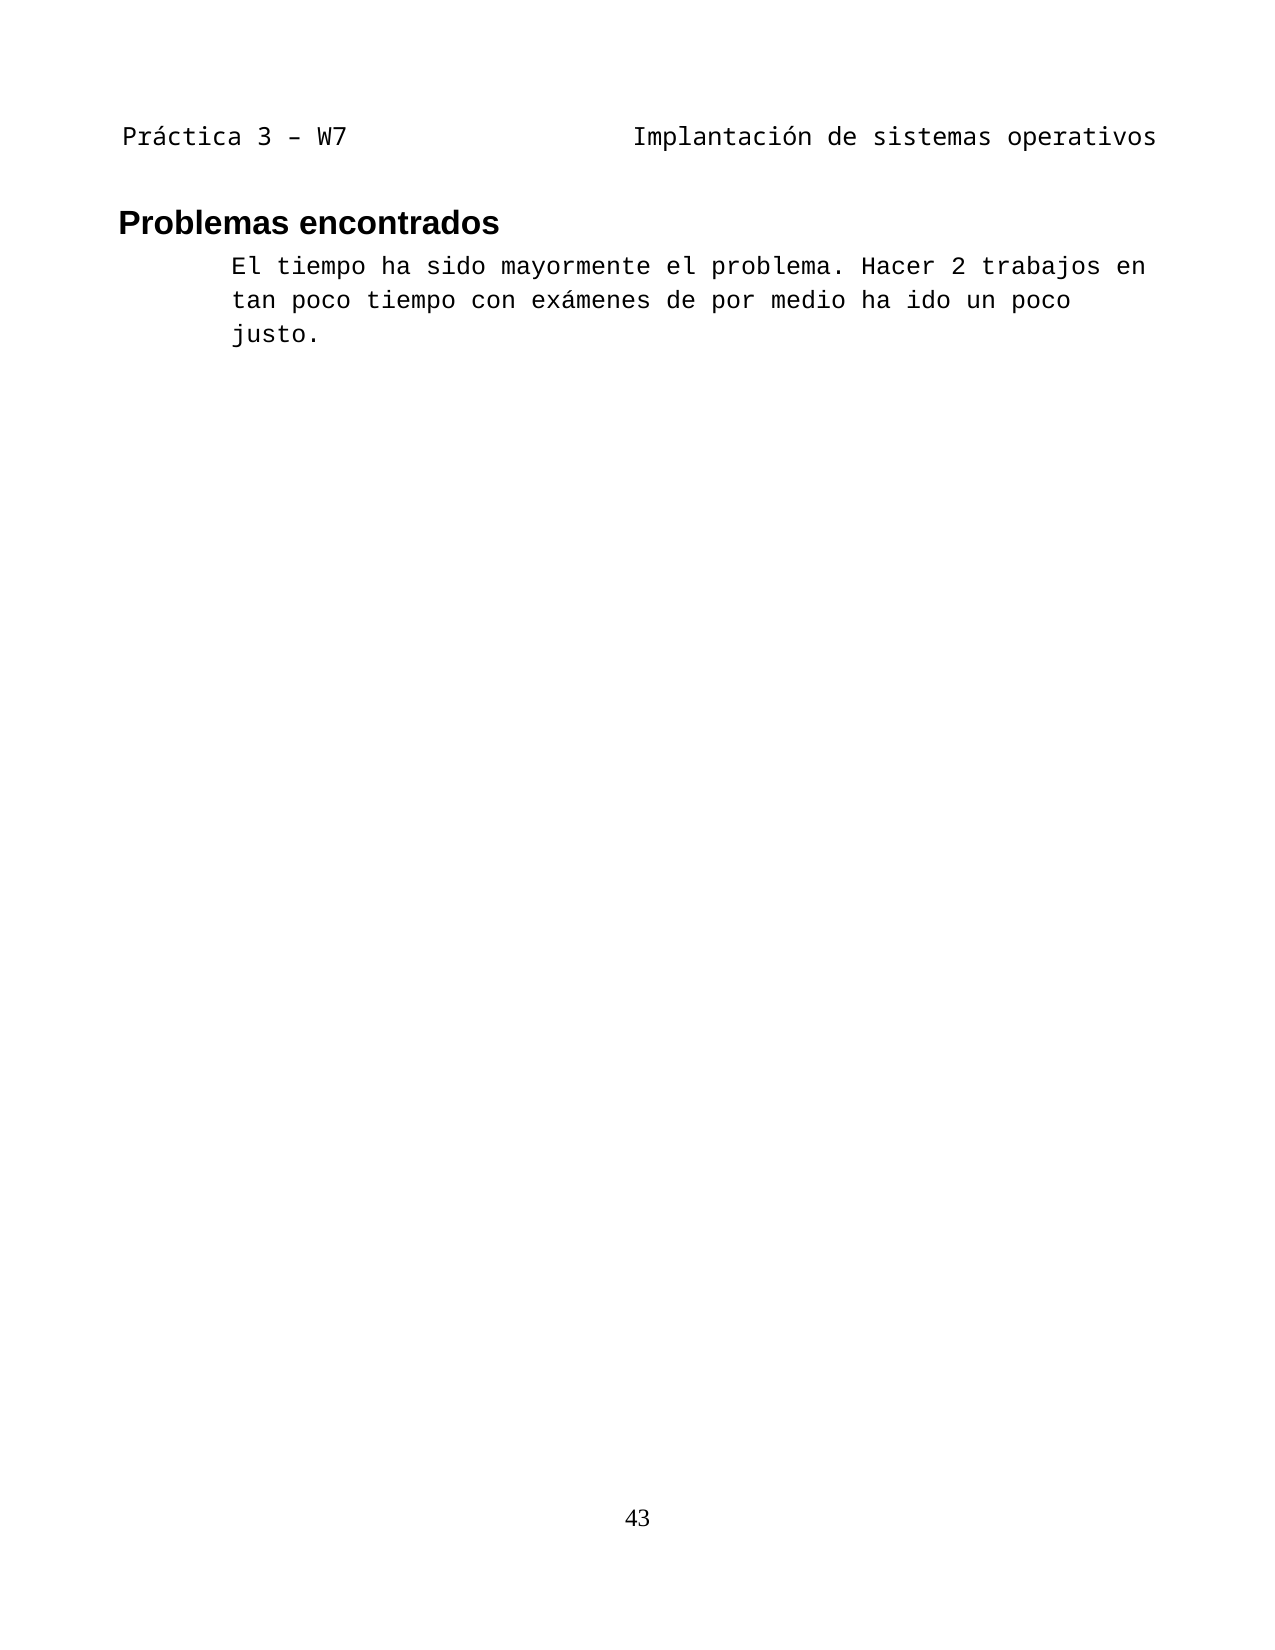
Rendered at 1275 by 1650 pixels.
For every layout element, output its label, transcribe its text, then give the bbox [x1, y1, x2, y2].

text El tiempo ha sido mayormente el problema. Hacer 2 trabajos en tan poco tiempo con exámenes de por medio ha ido un poco justo. [231, 254, 1157, 350]
text Problemas encontrados [118, 202, 1157, 241]
